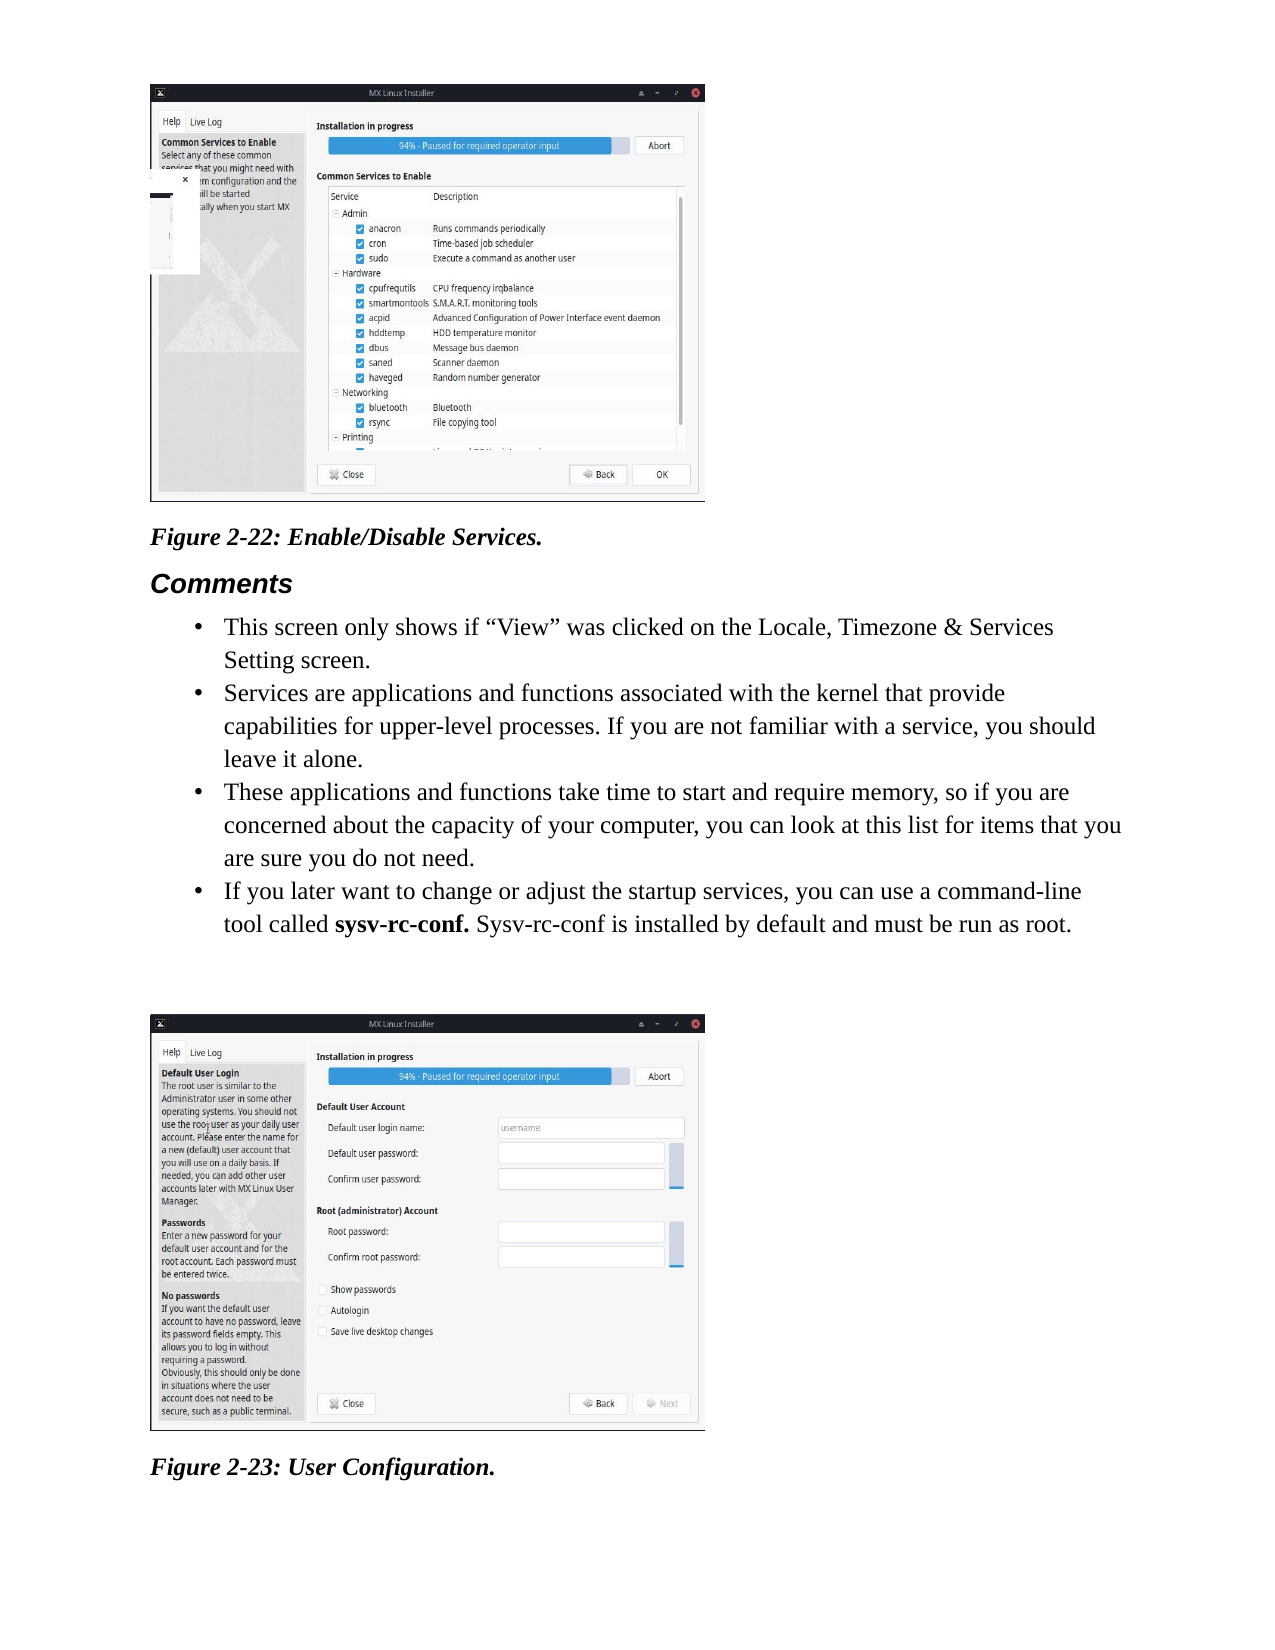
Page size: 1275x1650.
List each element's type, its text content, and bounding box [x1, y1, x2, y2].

text Figure 2-22: Enable/Disable Services. [150, 59, 1125, 551]
list If you later want to change or adjust the startup services, you can use a command-line tool called sysv-rc-conf. Sysv-rc-conf is installed by default and must be run as root. [194, 876, 1125, 938]
picture [150, 1014, 705, 1431]
picture [150, 84, 705, 502]
list This screen only shows if “View” was clicked on the Locale, Timezone & Services Setting screen. [194, 612, 1125, 674]
text Figure 2-23: User Configuration. [150, 990, 1125, 1480]
subtitle Comments [150, 567, 1125, 599]
list Services are applications and functions associated with the kernel that provide capabilities for upper-level processes. If you are not familiar with a service, you should leave it alone. [194, 678, 1125, 773]
list These applications and functions take time to start and require memory, so if you are concerned about the capacity of your computer, you can look at this list for items that you are sure you do not need. [194, 777, 1125, 872]
